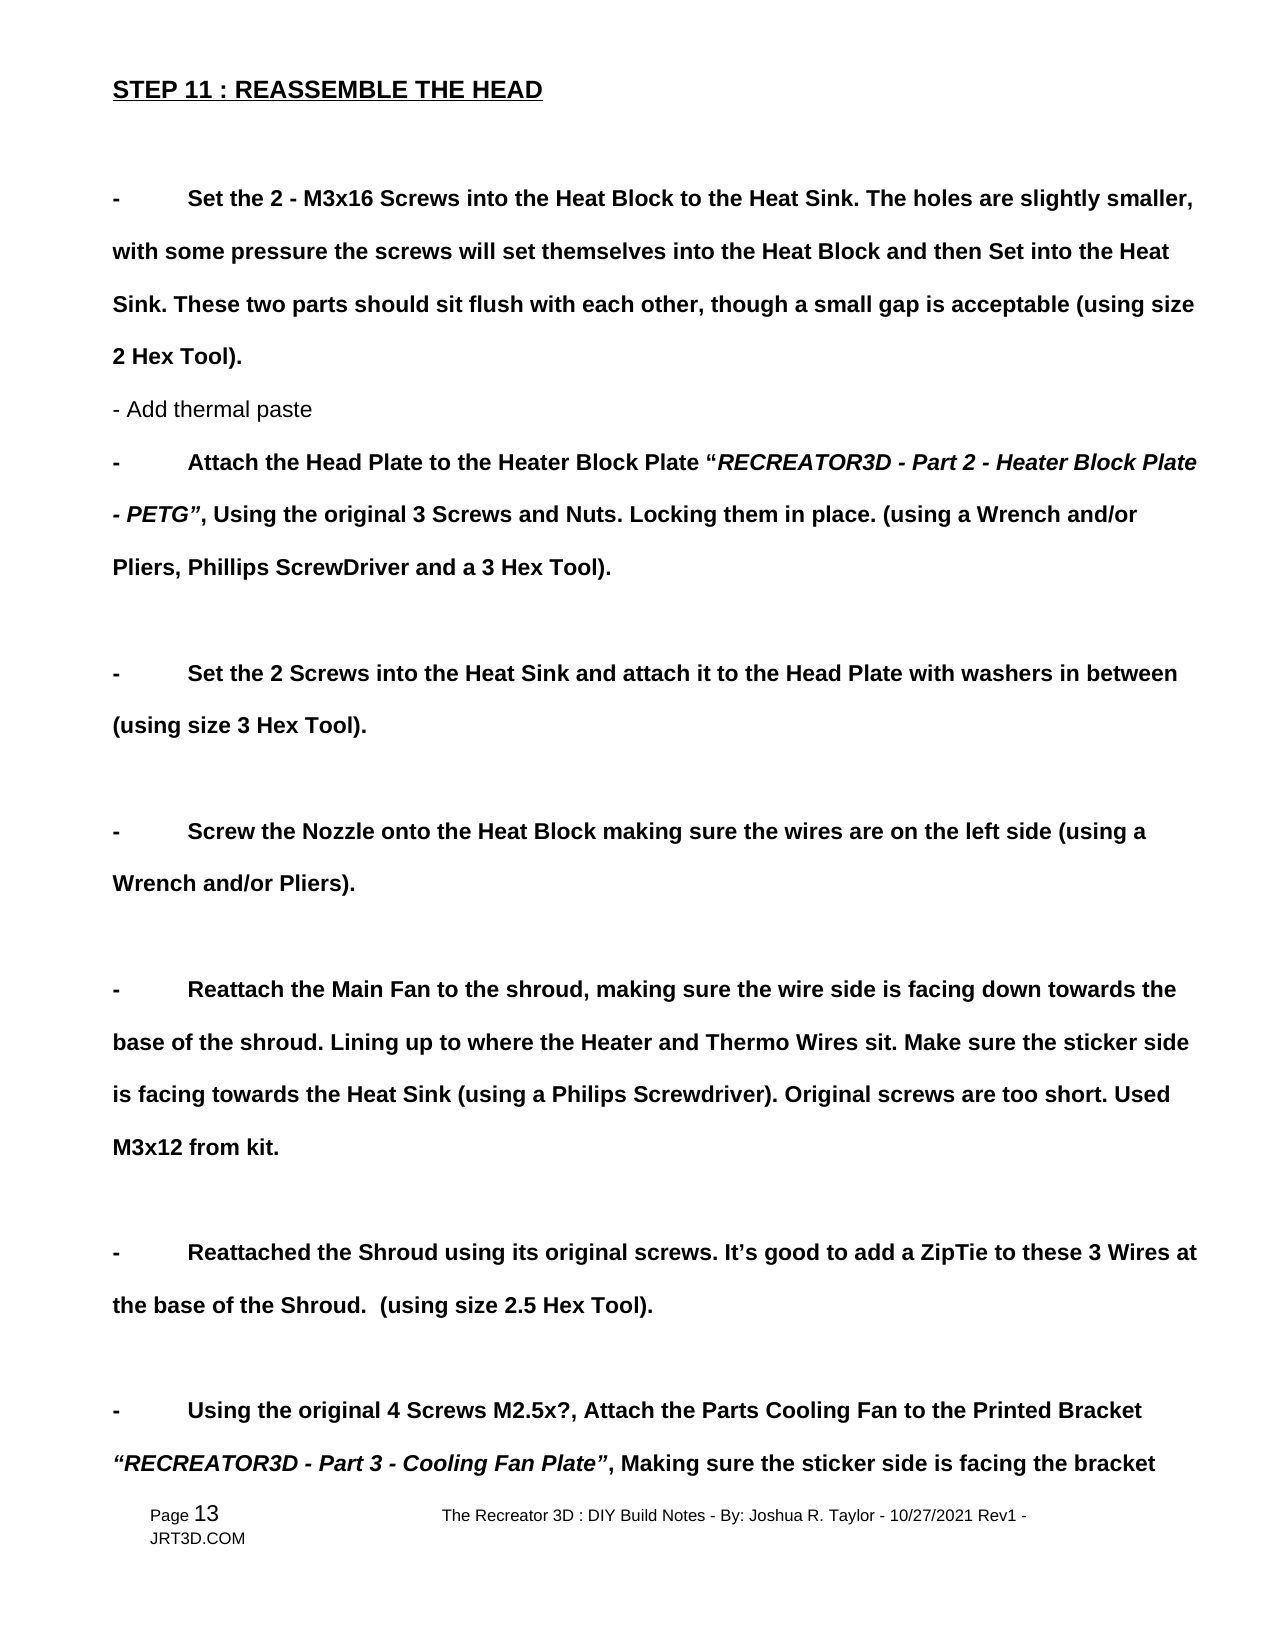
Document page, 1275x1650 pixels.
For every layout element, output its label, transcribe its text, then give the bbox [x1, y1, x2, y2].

text - Add thermal paste [112, 396, 1200, 422]
text STEP 11 : REASSEMBLE THE HEAD [112, 75, 1200, 104]
text - Screw the Nozzle onto the Heat Block making sure the wires are on the left side (using a Wrench and/or Pliers). [112, 818, 1200, 897]
text - Attach the Head Plate to the Heater Block Plate “RECREATOR3D - Part 2 - Heater Block Plate - PETG”, Using the original 3 Screws and Nuts. Locking them in place. (using a Wrench and/or Pliers, Phillips ScrewDriver and a 3 Hex Tool). - Set the 2 Screws into the Heat Sink and attach it to the Head Plate with washers in between (using size 3 Hex Tool). [112, 449, 1200, 739]
text - Set the 2 - M3x16 Screws into the Heat Block to the Heat Sink. The holes are slightly smaller, with some pressure the screws will set themselves into the Heat Block and then Set into the Heat Sink. These two parts should sit flush with each other, though a small gap is acceptable (using size 2 Hex Tool). [112, 185, 1200, 370]
text - Reattach the Main Fan to the shroud, making sure the wire side is facing down towards the base of the shroud. Lining up to where the Heater and Thermo Wires sit. Make sure the sticker side is facing towards the Heat Sink (using a Philips Screwdriver). Original screws are too short. Used M3x12 from kit. - Reattached the Shroud using its original screws. It’s good to add a ZipTie to these 3 Wires at the base of the Shroud. (using size 2.5 Hex Tool). - Using the original 4 Screws M2.5x?, Attach the Parts Cooling Fan to the Printed Bracket “RECREATOR3D - Part 3 - Cooling Fan Plate”, Making sure the sticker side is facing the bracket [112, 976, 1200, 1477]
